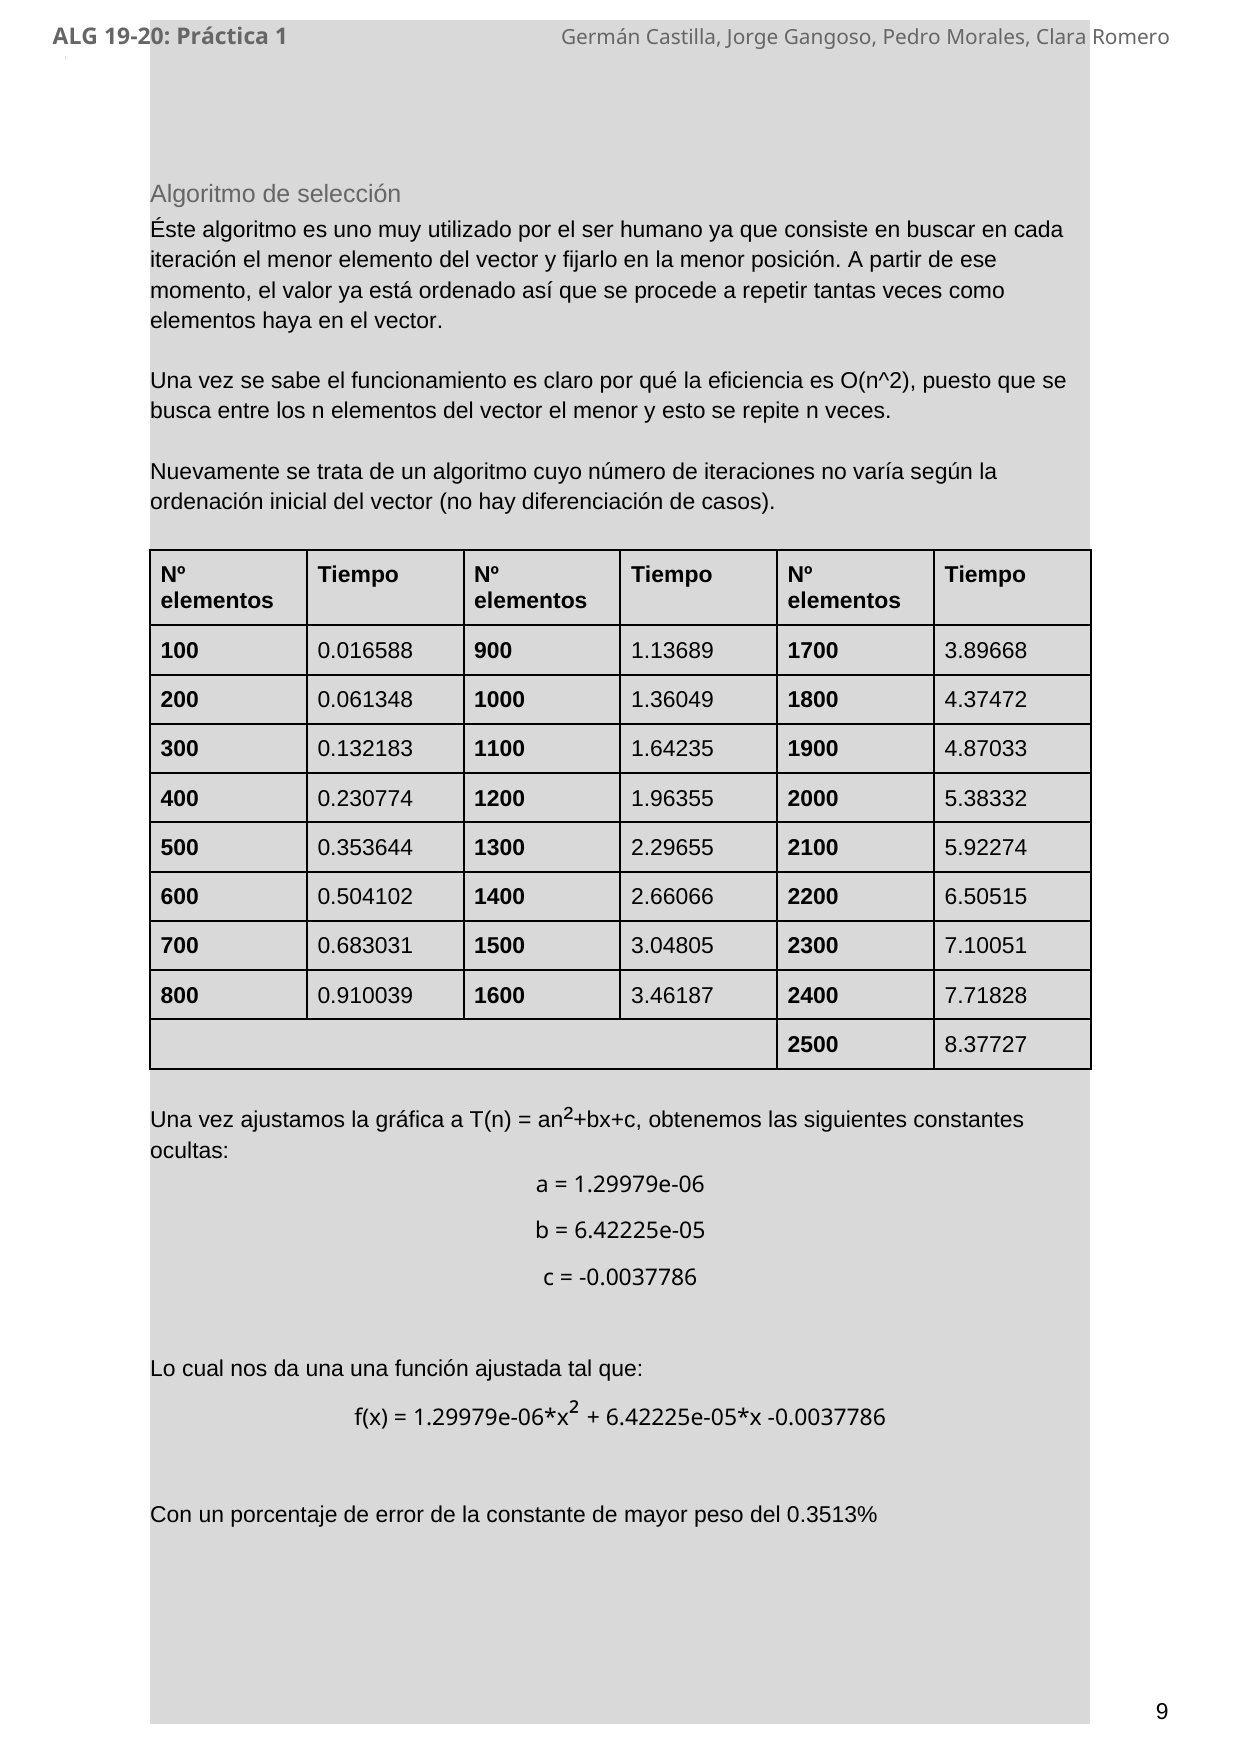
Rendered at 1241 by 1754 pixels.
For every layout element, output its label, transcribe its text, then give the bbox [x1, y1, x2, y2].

table_cell 0.353644 [308, 823, 463, 871]
table_cell 3.04805 [621, 922, 776, 969]
table_cell 1500 [465, 922, 619, 969]
table_cell 600 [151, 873, 306, 920]
table_cell 0.132183 [308, 725, 463, 772]
table_cell 900 [465, 626, 619, 673]
table_cell 1.64235 [621, 725, 776, 772]
table_cell 100 [151, 626, 306, 673]
table_cell 1800 [778, 676, 933, 723]
table_cell 1600 [465, 971, 619, 1018]
table_header Nº elementos [778, 551, 933, 624]
table_cell 1900 [778, 725, 933, 772]
table_cell 2100 [778, 823, 933, 871]
table_cell 2300 [778, 922, 933, 969]
text b = 6.42225e-05 [150, 1214, 1090, 1246]
table_cell 4.37472 [935, 676, 1090, 723]
table_cell 7.71828 [935, 971, 1090, 1018]
text f(x) = 1.29979e-06*x² + 6.42225e-05*x -0.0037786 [150, 1394, 1090, 1434]
table_header Tiempo [308, 551, 463, 624]
table_header Tiempo [935, 551, 1090, 624]
table_cell 8.37727 [935, 1020, 1090, 1068]
table_cell 300 [151, 725, 306, 772]
table_cell 2200 [778, 873, 933, 920]
table_cell 5.38332 [935, 774, 1090, 821]
table_cell 6.50515 [935, 873, 1090, 920]
table_cell 1.36049 [621, 676, 776, 723]
table_cell 2400 [778, 971, 933, 1018]
table_cell 700 [151, 922, 306, 969]
table_header Tiempo [621, 551, 776, 624]
table_cell 2000 [778, 774, 933, 821]
text a = 1.29979e-06 [150, 1167, 1090, 1199]
table_header Nº elementos [465, 551, 619, 624]
text Una vez se sabe el funcionamiento es claro por qué la eficiencia es O(n^2), puesto que se busca entre los n elementos del vector el menor y esto se repite n veces. [150, 367, 1090, 424]
table_cell 5.92274 [935, 823, 1090, 871]
table_cell 1.13689 [621, 626, 776, 673]
table_cell 1400 [465, 873, 619, 920]
text Con un porcentaje de error de la constante de mayor peso del 0.3513% [150, 1501, 1090, 1527]
table_cell 500 [151, 823, 306, 871]
table_cell 2500 [778, 1020, 933, 1068]
table_cell 0.504102 [308, 873, 463, 920]
text Lo cual nos da una una función ajustada tal que: [150, 1355, 1090, 1381]
table_cell 3.46187 [621, 971, 776, 1018]
table_cell 800 [151, 971, 306, 1018]
table_cell 0.683031 [308, 922, 463, 969]
table_cell 1200 [465, 774, 619, 821]
table_cell 0.061348 [308, 676, 463, 723]
table_cell [151, 1020, 776, 1068]
table_cell 200 [151, 676, 306, 723]
table_cell 2.29655 [621, 823, 776, 871]
text Éste algoritmo es uno muy utilizado por el ser humano ya que consiste en buscar en cada iteración el menor elemento del vector y fijarlo en la menor posición. A partir de ese momento, el valor ya está ordenado así que se procede a repetir tantas veces como elementos haya en el vector. [150, 216, 1090, 333]
table_cell 0.910039 [308, 971, 463, 1018]
table_cell 7.10051 [935, 922, 1090, 969]
text Nuevamente se trata de un algoritmo cuyo número de iteraciones no varía según la ordenación inicial del vector (no hay diferenciación de casos). [150, 458, 1090, 514]
text c = -0.0037786 [150, 1261, 1090, 1292]
table_cell 0.230774 [308, 774, 463, 821]
table_header Nº elementos [151, 551, 306, 624]
table_cell 4.87033 [935, 725, 1090, 772]
text Una vez ajustamos la gráfica a T(n) = an²+bx+c, obtenemos las siguientes constantes ocultas: [150, 1100, 1090, 1164]
table_cell 1100 [465, 725, 619, 772]
table_cell 1300 [465, 823, 619, 871]
table_cell 400 [151, 774, 306, 821]
table_cell 3.89668 [935, 626, 1090, 673]
table_cell 0.016588 [308, 626, 463, 673]
table_cell 2.66066 [621, 873, 776, 920]
table_cell 1.96355 [621, 774, 776, 821]
subtitle Algoritmo de selección [150, 179, 1090, 208]
table_cell 1000 [465, 676, 619, 723]
table_cell 1700 [778, 626, 933, 673]
